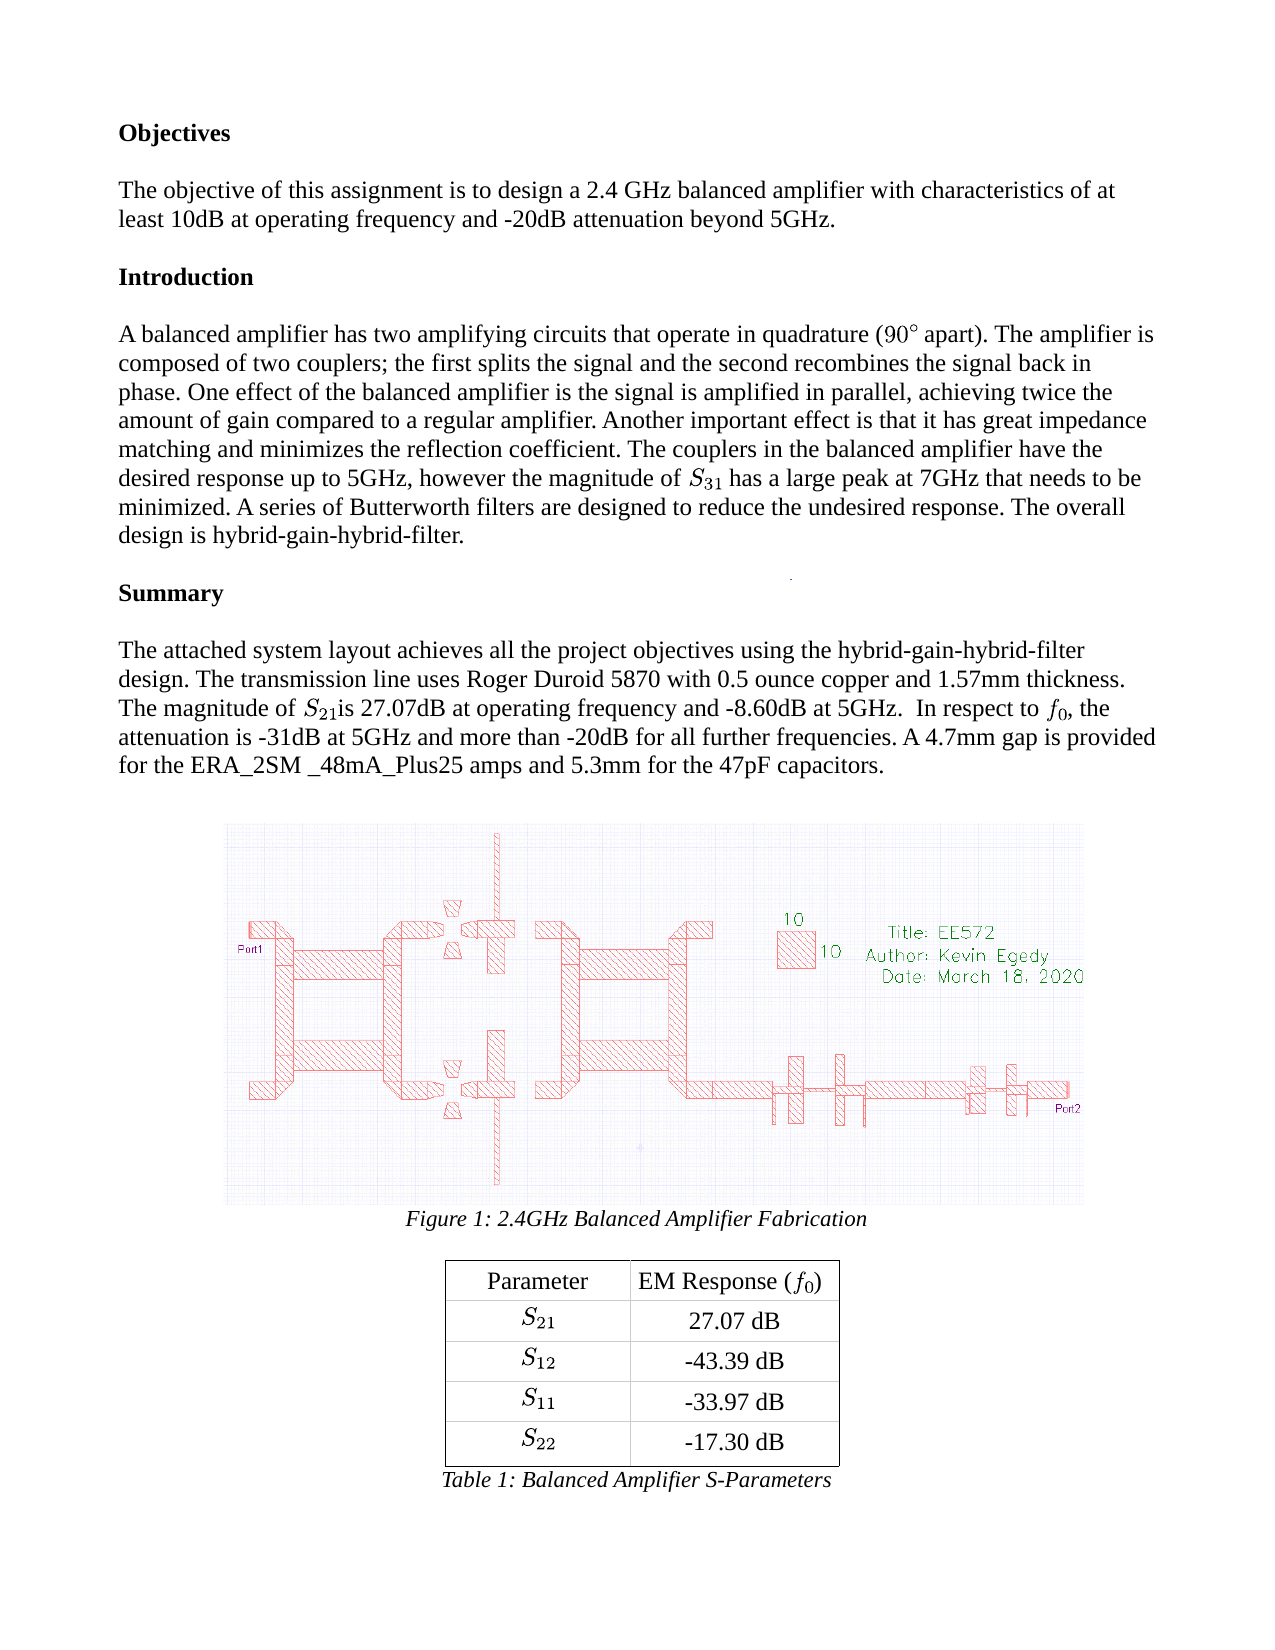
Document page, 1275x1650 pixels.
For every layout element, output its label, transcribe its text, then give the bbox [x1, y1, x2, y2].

table_cell [446, 1382, 630, 1421]
text A balanced amplifier has two amplifying circuits that operate in quadrature ( apart). The amplifier is composed of two couplers; the first splits the signal and the second recombines the signal back in phase. One effect of the balanced amplifier is the signal is amplified in parallel, achieving twice the amount of gain compared to a regular amplifier. Another important effect is that it has great impedance matching and minimizes the reflection coefficient. The couplers in the balanced amplifier have the desired response up to 5GHz, however the magnitude of has a large peak at 7GHz that needs to be minimized. A series of Butterworth filters are designed to reduce the undesired response. The overall design is hybrid-gain-hybrid-filter. [118, 319, 1157, 549]
table_cell 27.07 dB [631, 1301, 839, 1341]
text Objectives [118, 118, 1157, 147]
text The objective of this assignment is to design a 2.4 GHz balanced amplifier with characteristics of at least 10dB at operating frequency and -20dB attenuation beyond 5GHz. [118, 176, 1157, 233]
table_cell -33.97 dB [631, 1382, 839, 1421]
picture [223, 823, 1084, 1205]
text Figure 1: 2.4GHz Balanced Amplifier Fabrication [118, 808, 1157, 1231]
text Introduction [118, 262, 1157, 291]
table_cell [446, 1422, 630, 1466]
table_cell -17.30 dB [631, 1422, 839, 1466]
table_cell -43.39 dB [631, 1342, 839, 1381]
text Table 1: Balanced Amplifier S-Parameters [118, 1466, 1157, 1493]
text The attached system layout achieves all the project objectives using the hybrid-gain-hybrid-filter design. The transmission line uses Roger Duroid 5870 with 0.5 ounce copper and 1.57mm thickness. The magnitude of is 27.07dB at operating frequency and -8.60dB at 5GHz. In respect to , the attenuation is -31dB at 5GHz and more than -20dB for all further frequencies. A 4.7mm gap is provided for the ERA_2SM _48mA_Plus25 amps and 5.3mm for the 47pF capacitors. [118, 636, 1157, 779]
table_cell [446, 1301, 630, 1341]
text Summary [118, 578, 1157, 607]
table_header EM Response () [631, 1261, 839, 1300]
table_cell [446, 1342, 630, 1381]
table_header Parameter [446, 1261, 630, 1300]
